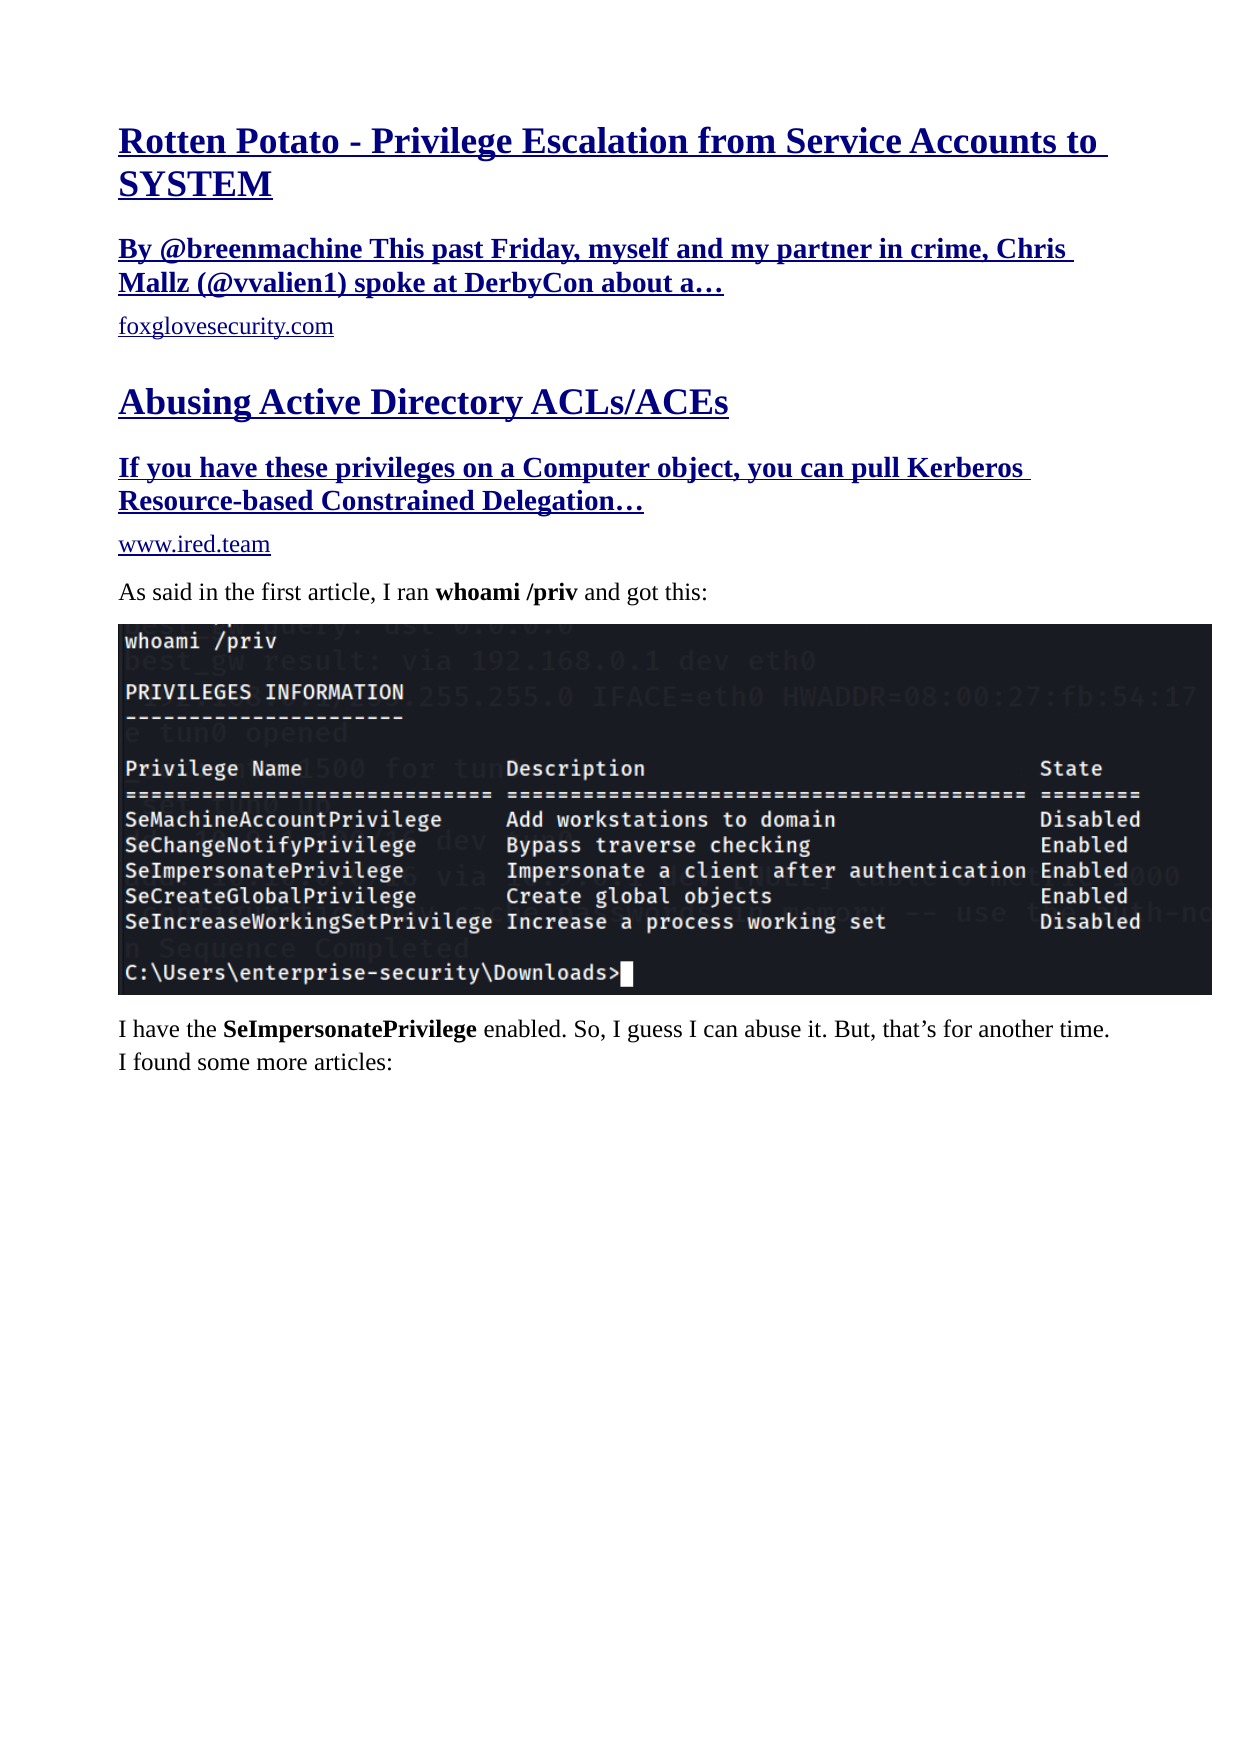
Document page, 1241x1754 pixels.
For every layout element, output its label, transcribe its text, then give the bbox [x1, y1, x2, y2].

text www.ired.team [118, 529, 1122, 558]
subtitle If you have these privileges on a Computer object, you can pull Kerberos Resource-based Constrained Delegation… [118, 450, 1122, 517]
text As said in the first article, I ran whoami /priv and got this: [118, 577, 1122, 606]
text foxglovesecurity.com [118, 311, 1122, 340]
subtitle Rotten Potato - Privilege Escalation from Service Accounts to SYSTEM [118, 118, 1122, 204]
subtitle Abusing Active Directory ACLs/ACEs [118, 379, 1122, 423]
picture [118, 624, 1212, 995]
text I have the SeImpersonatePrivilege enabled. So, I guess I can abuse it. But, that’s for another time. I found some more articles: [118, 1014, 1122, 1075]
subtitle By @breenmachine This past Friday, myself and my partner in crime, Chris Mallz (@vvalien1) spoke at DerbyCon about a… [118, 231, 1122, 298]
